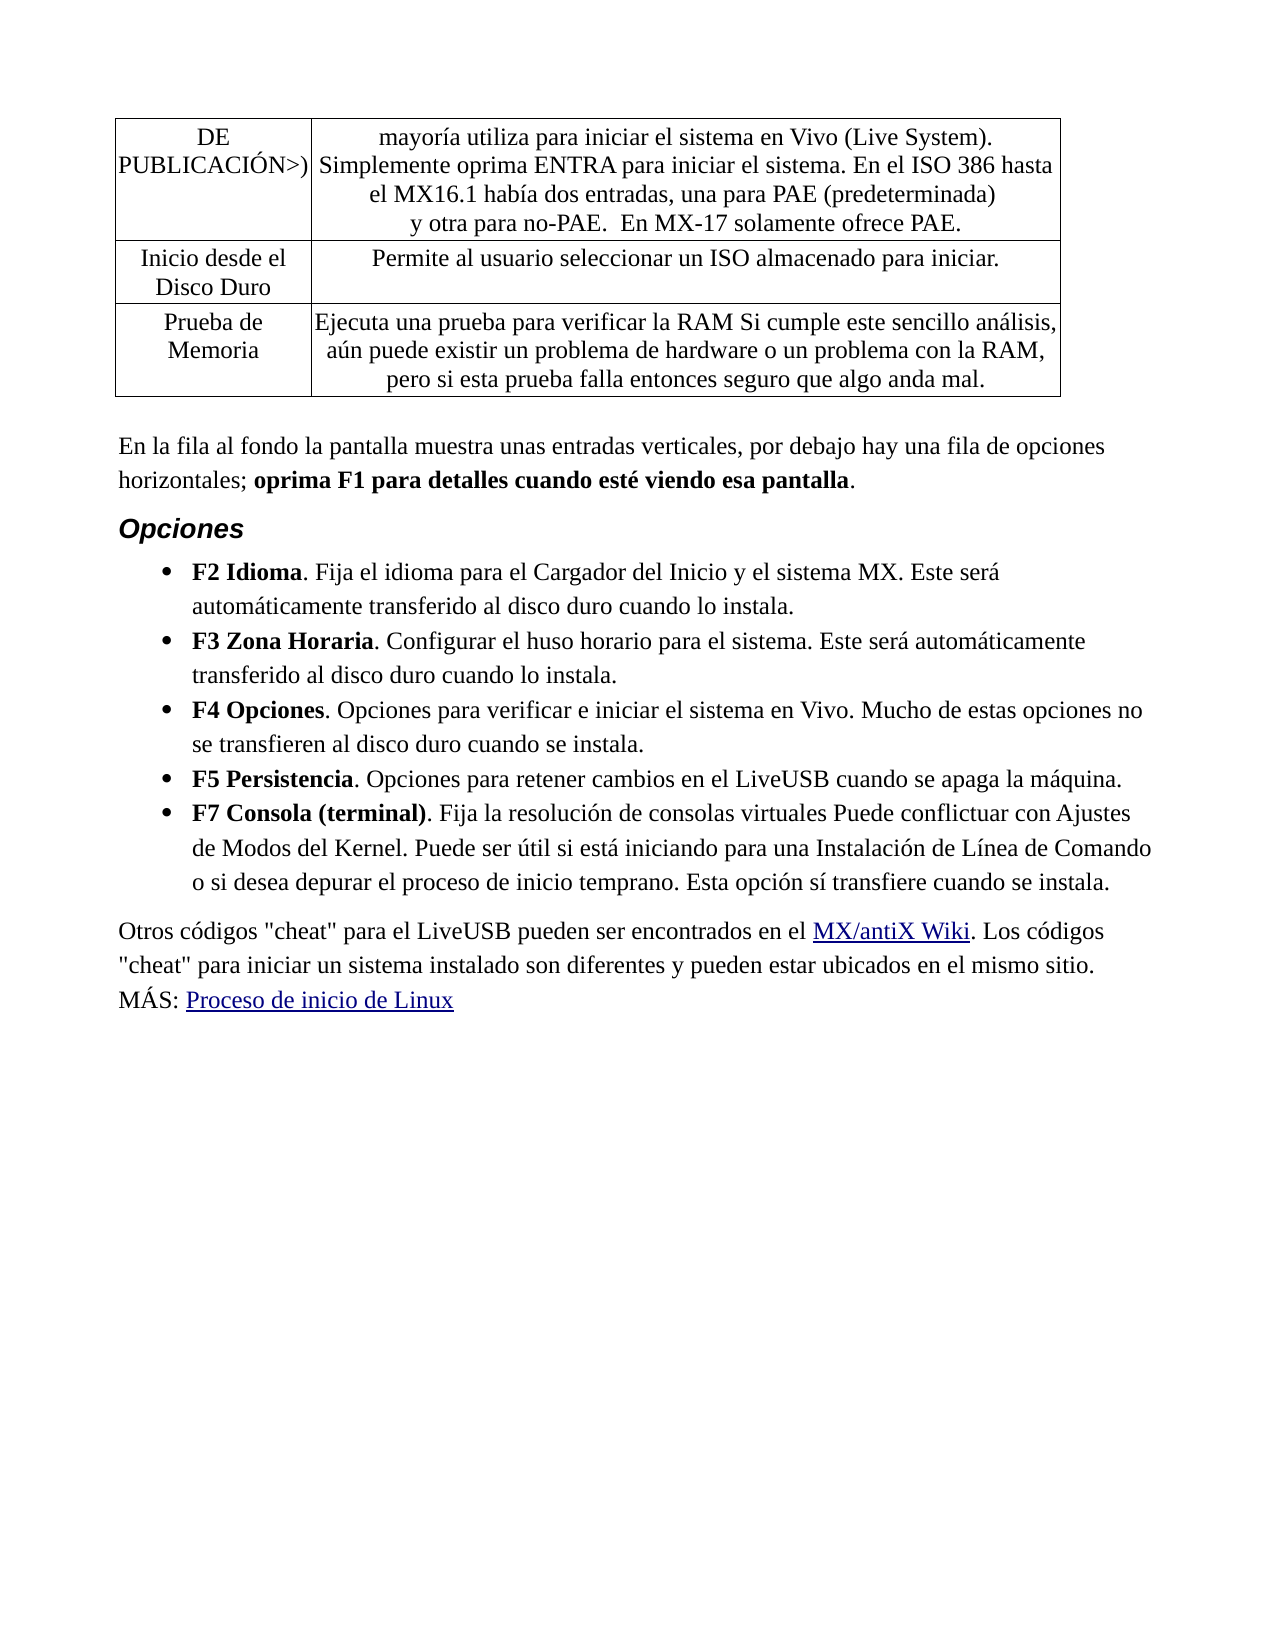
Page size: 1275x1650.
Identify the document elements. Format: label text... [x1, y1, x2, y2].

table_cell mayoría utiliza para iniciar el sistema en Vivo (Live System). Simplemente oprima ENTRA para iniciar el sistema. En el ISO 386 hasta el MX16.1 había dos entradas, una para PAE (predeterminada) y otra para no-PAE. En MX-17 solamente ofrece PAE. [312, 119, 1060, 239]
text En la fila al fondo la pantalla muestra unas entradas verticales, por debajo hay una fila de opciones horizontales; oprima F1 para detalles cuando esté viendo esa pantalla. [118, 431, 1157, 494]
list F3 Zona Horaria. Configurar el huso horario para el sistema. Este será automáticamente transferido al disco duro cuando lo instala. [162, 626, 1157, 689]
table_cell Prueba de Memoria [116, 304, 311, 396]
table_cell Inicio desde el Disco Duro [116, 241, 311, 303]
table_cell Permite al usuario seleccionar un ISO almacenado para iniciar. [312, 241, 1060, 303]
subtitle Opciones [118, 512, 1157, 544]
text MÁS: Proceso de inicio de Linux [118, 985, 1157, 1014]
list F7 Consola (terminal). Fija la resolución de consolas virtuales Puede conflictuar con Ajustes de Modos del Kernel. Puede ser útil si está iniciando para una Instalación de Línea de Comando o si desea depurar el proceso de inicio temprano. Esta opción sí transfiere cuando se instala. [162, 798, 1157, 896]
list F5 Persistencia. Opciones para retener cambios en el LiveUSB cuando se apaga la máquina. [162, 764, 1157, 792]
list F2 Idioma. Fija el idioma para el Cargador del Inicio y el sistema MX. Este será automáticamente transferido al disco duro cuando lo instala. [162, 557, 1157, 620]
table_cell Ejecuta una prueba para verificar la RAM Si cumple este sencillo análisis, aún puede existir un problema de hardware o un problema con la RAM, pero si esta prueba falla entonces seguro que algo anda mal. [312, 304, 1060, 396]
list F4 Opciones. Opciones para verificar e iniciar el sistema en Vivo. Mucho de estas opciones no se transfieren al disco duro cuando se instala. [162, 695, 1157, 758]
text Otros códigos "cheat" para el LiveUSB pueden ser encontrados en el MX/antiX Wiki. Los códigos "cheat" para iniciar un sistema instalado son diferentes y pueden estar ubicados en el mismo sitio. [118, 916, 1157, 979]
table_cell DE PUBLICACIÓN>) [116, 119, 311, 239]
